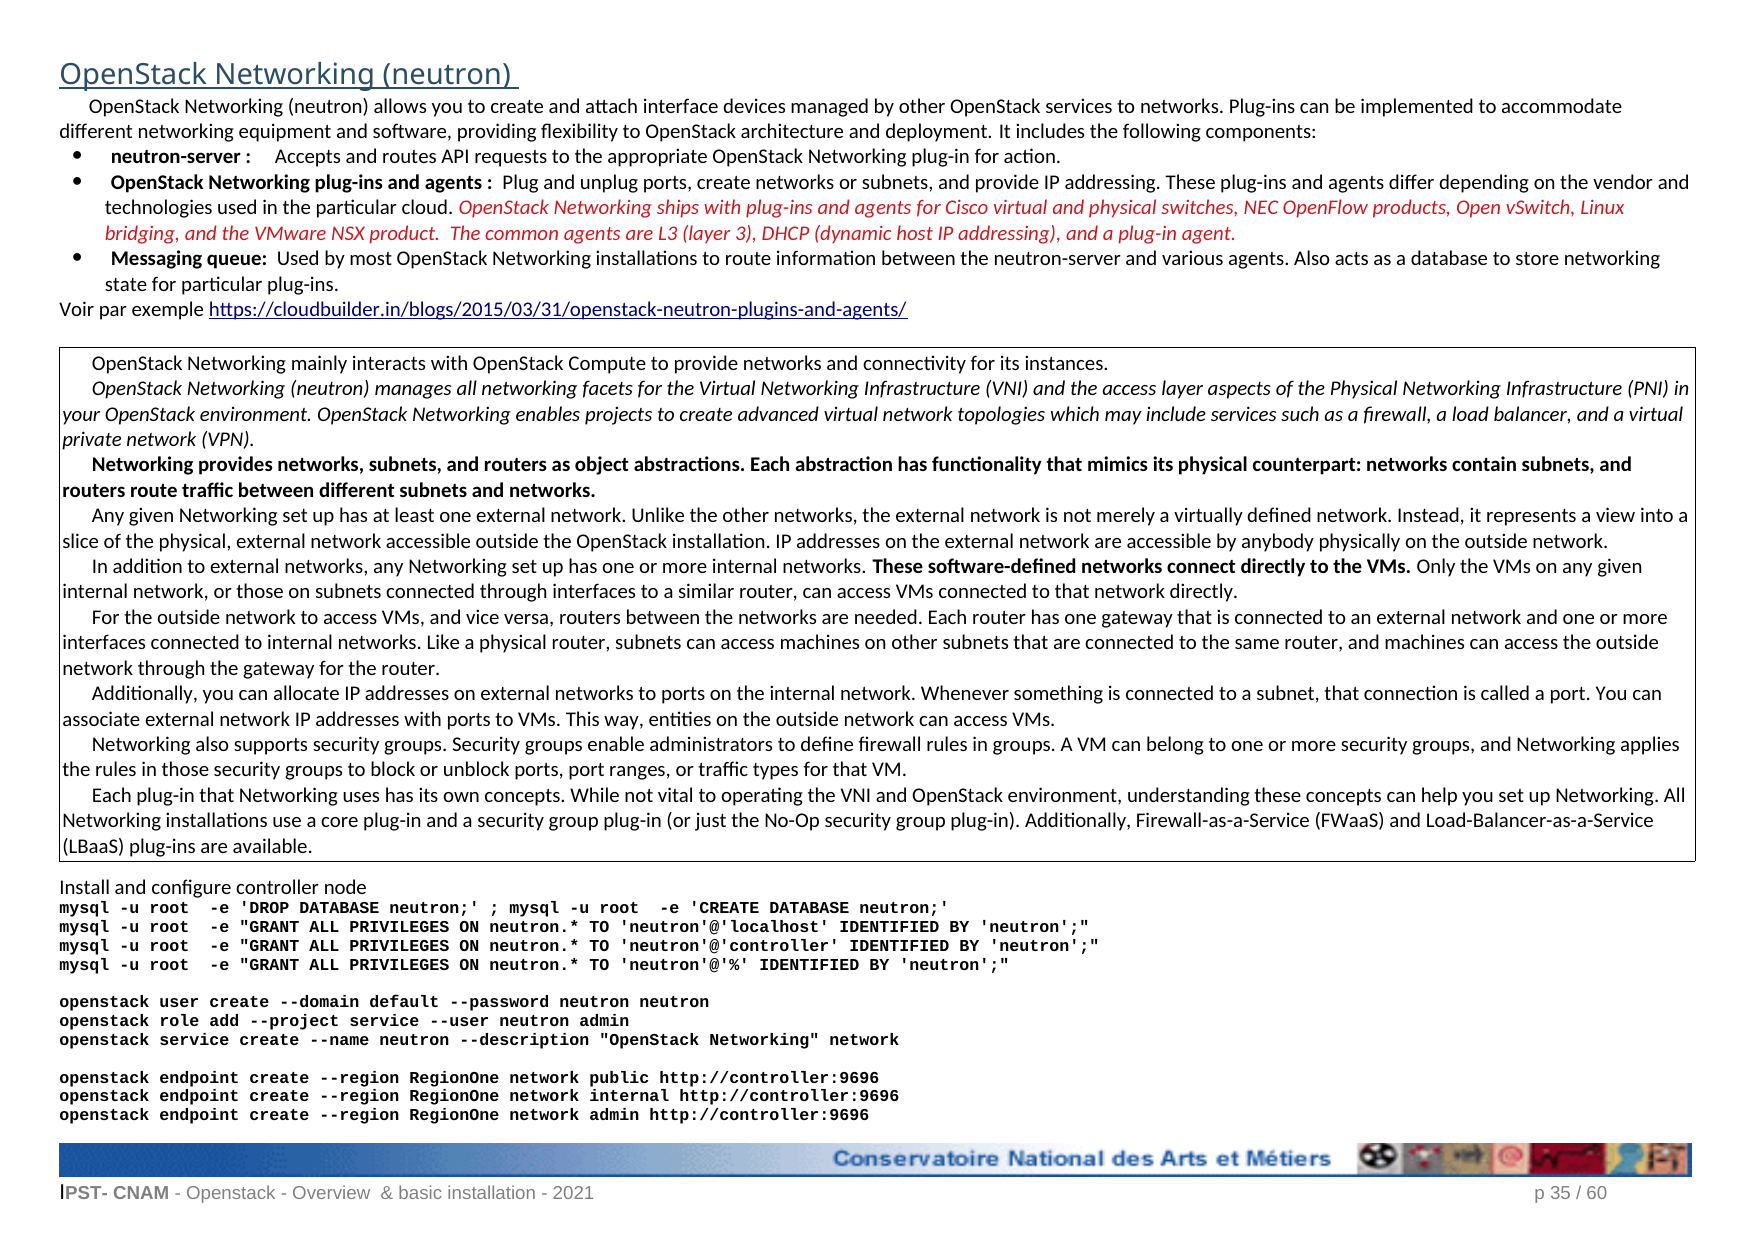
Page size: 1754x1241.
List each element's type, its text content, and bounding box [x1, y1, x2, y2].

text mysql -u root -e "GRANT ALL PRIVILEGES ON neutron.* TO 'neutron'@'controller' IDENTIFIED BY 'neutron';" [59, 937, 1695, 956]
text openstack service create --name neutron --description "OpenStack Networking" network [59, 1031, 1695, 1050]
text openstack user create --domain default --password neutron neutron [59, 994, 1695, 1013]
list Messaging queue: Used by most OpenStack Networking installations to route information between the neutron-server and various agents. Also acts as a database to store networking state for particular plug-ins. [67, 245, 1701, 296]
text Voir par exemple https://cloudbuilder.in/blogs/2015/03/31/openstack-neutron-plugins-and-agents/ [59, 296, 1695, 322]
text openstack endpoint create --region RegionOne network admin http://controller:9696 [59, 1107, 1695, 1126]
text For the outside network to access VMs, and vice versa, routers between the networks are needed. Each router has one gateway that is connected to an external network and one or more interfaces connected to internal networks. Like a physical router, subnets can access machines on other subnets that are connected to the same router, and machines can access the outside network through the gateway for the router. [60, 601, 1695, 677]
text OpenStack Networking mainly interacts with OpenStack Compute to provide networks and connectivity for its instances. [60, 348, 1695, 372]
text openstack role add --project service --user neutron admin [59, 1013, 1695, 1031]
list OpenStack Networking plug-ins and agents : Plug and unplug ports, create networks or subnets, and provide IP addressing. These plug-ins and agents differ depending on the vendor and technologies used in the particular cloud. OpenStack Networking ships with plug-ins and agents for Cisco virtual and physical switches, NEC OpenFlow products, Open vSwitch, Linux bridging, and the VMware NSX product. The common agents are L3 (layer 3), DHCP (dynamic host IP addressing), and a plug-in agent. [67, 169, 1701, 245]
text Install and configure controller node [59, 874, 1695, 899]
text OpenStack Networking (neutron) allows you to create and attach interface devices managed by other OpenStack services to networks. Plug-ins can be implemented to accommodate different networking equipment and software, providing flexibility to OpenStack architecture and deployment. It includes the following components: [59, 93, 1695, 144]
text Networking provides networks, subnets, and routers as object abstractions. Each abstraction has functionality that mimics its physical counterpart: networks contain subnets, and routers route traffic between different subnets and networks. [60, 449, 1695, 499]
list neutron-server : Accepts and routes API requests to the appropriate OpenStack Networking plug-in for action. [67, 144, 1701, 169]
text Any given Networking set up has at least one external network. Unlike the other networks, the external network is not merely a virtually defined network. Instead, it represents a view into a slice of the physical, external network accessible outside the OpenStack installation. IP addresses on the external network are accessible by anybody physically on the outside network. [60, 499, 1695, 550]
text mysql -u root -e "GRANT ALL PRIVILEGES ON neutron.* TO 'neutron'@'%' IDENTIFIED BY 'neutron';" [59, 956, 1695, 975]
text mysql -u root -e 'DROP DATABASE neutron;' ; mysql -u root -e 'CREATE DATABASE neutron;' [59, 899, 1695, 918]
text openstack endpoint create --region RegionOne network public http://controller:9696 [59, 1069, 1695, 1088]
subtitle OpenStack Networking (neutron) [59, 53, 1695, 93]
text OpenStack Networking (neutron) manages all networking facets for the Virtual Networking Infrastructure (VNI) and the access layer aspects of the Physical Networking Infrastructure (PNI) in your OpenStack environment. OpenStack Networking enables projects to create advanced virtual network topologies which may include services such as a firewall, a load balancer, and a virtual private network (VPN). [60, 372, 1695, 449]
text Networking also supports security groups. Security groups enable administrators to define firewall rules in groups. A VM can belong to one or more security groups, and Networking applies the rules in those security groups to block or unblock ports, port ranges, or traffic types for that VM. [60, 728, 1695, 779]
text Additionally, you can allocate IP addresses on external networks to ports on the internal network. Whenever something is connected to a subnet, that connection is called a port. You can associate external network IP addresses with ports to VMs. This way, entities on the outside network can access VMs. [60, 677, 1695, 728]
text In addition to external networks, any Networking set up has one or more internal networks. These software-defined networks connect directly to the VMs. Only the VMs on any given internal network, or those on subnets connected through interfaces to a similar router, can access VMs connected to that network directly. [60, 550, 1695, 601]
text Each plug-in that Networking uses has its own concepts. While not vital to operating the VNI and OpenStack environment, understanding these concepts can help you set up Networking. All Networking installations use a core plug-in and a security group plug-in (or just the No-Op security group plug-in). Additionally, Firewall-as-a-Service (FWaaS) and Load-Balancer-as-a-Service (LBaaS) plug-ins are available. [60, 779, 1695, 861]
text mysql -u root -e "GRANT ALL PRIVILEGES ON neutron.* TO 'neutron'@'localhost' IDENTIFIED BY 'neutron';" [59, 918, 1695, 937]
text openstack endpoint create --region RegionOne network internal http://controller:9696 [59, 1088, 1695, 1107]
